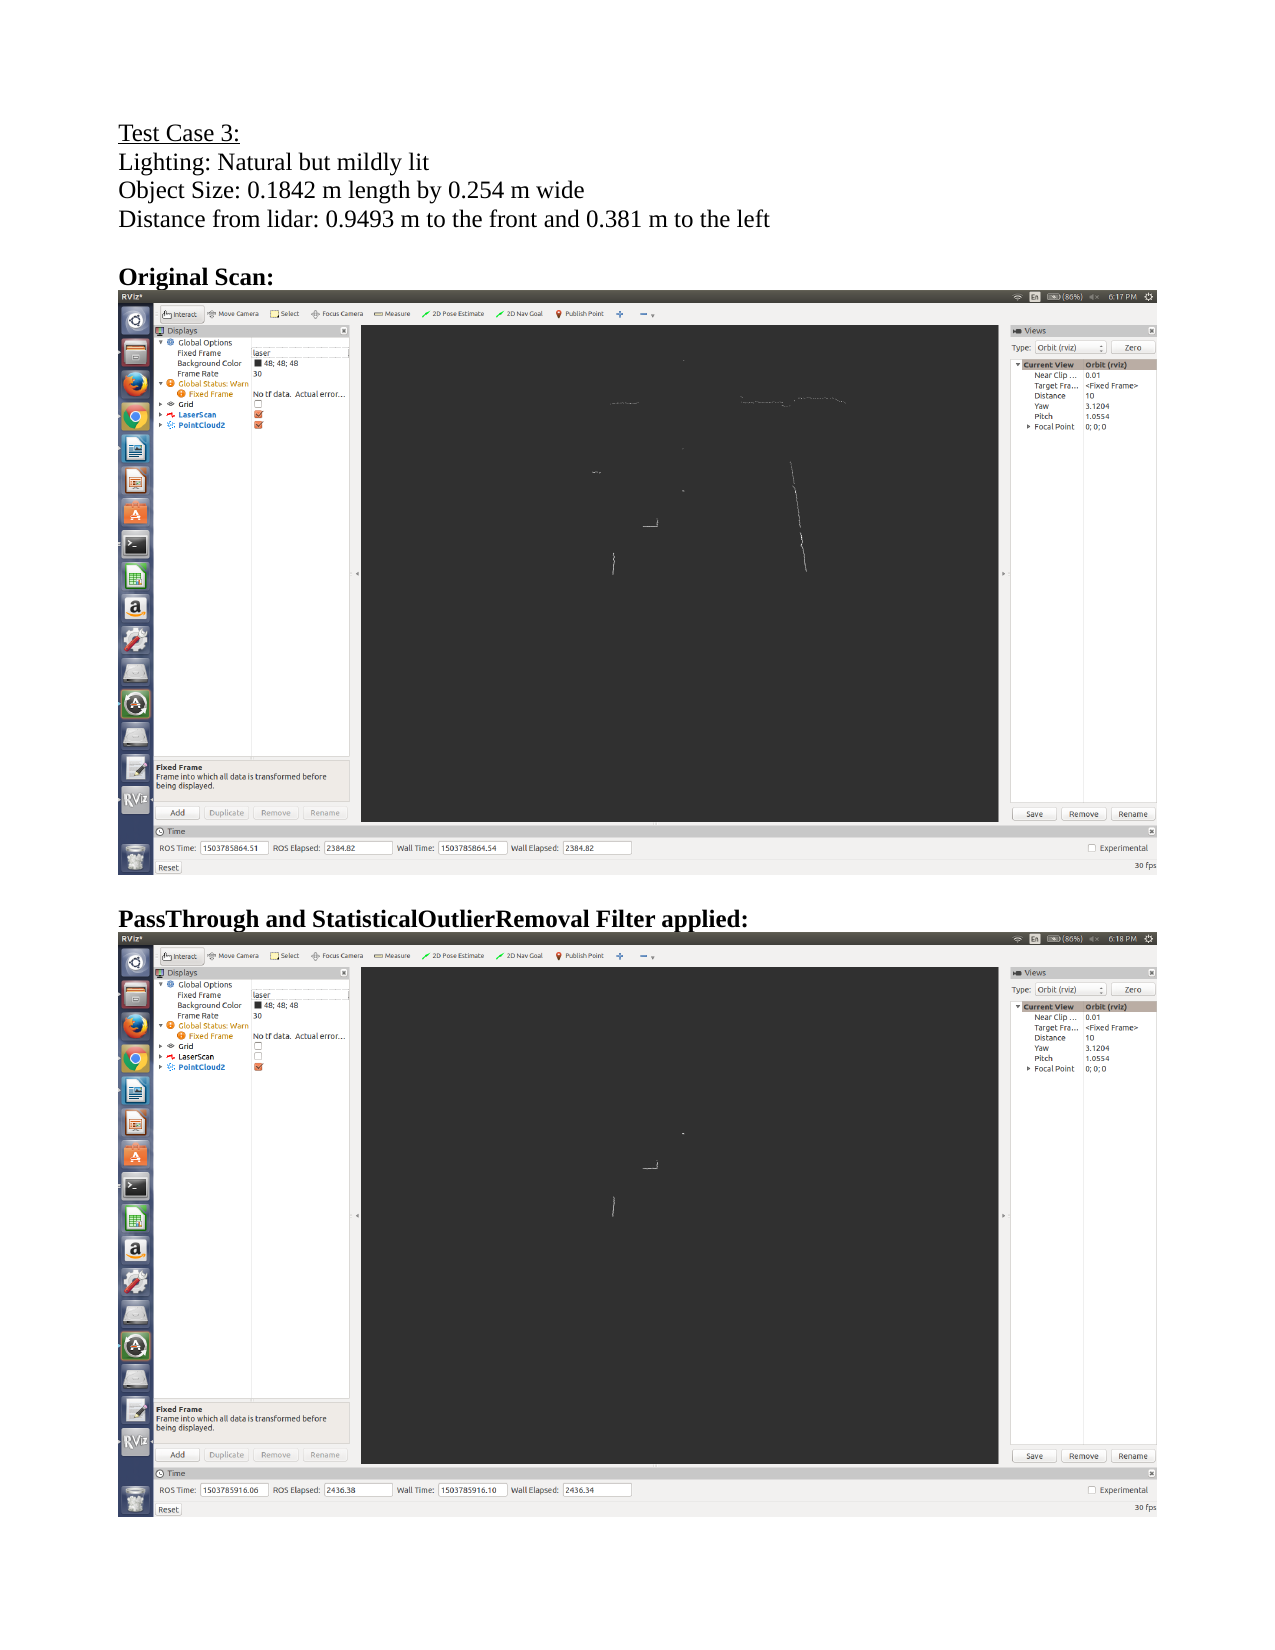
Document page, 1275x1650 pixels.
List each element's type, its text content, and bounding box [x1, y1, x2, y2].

text Lighting: Natural but mildly lit [118, 147, 1157, 176]
picture [118, 290, 1157, 875]
text PassThrough and StatisticalOutlierRemoval Filter applied: [118, 904, 1157, 932]
text Original Scan: [118, 262, 1157, 290]
text Distance from lidar: 0.9493 m to the front and 0.381 m to the left [118, 204, 1157, 233]
picture [118, 932, 1157, 1517]
text Test Case 3: [118, 118, 1157, 147]
text Object Size: 0.1842 m length by 0.254 m wide [118, 176, 1157, 204]
